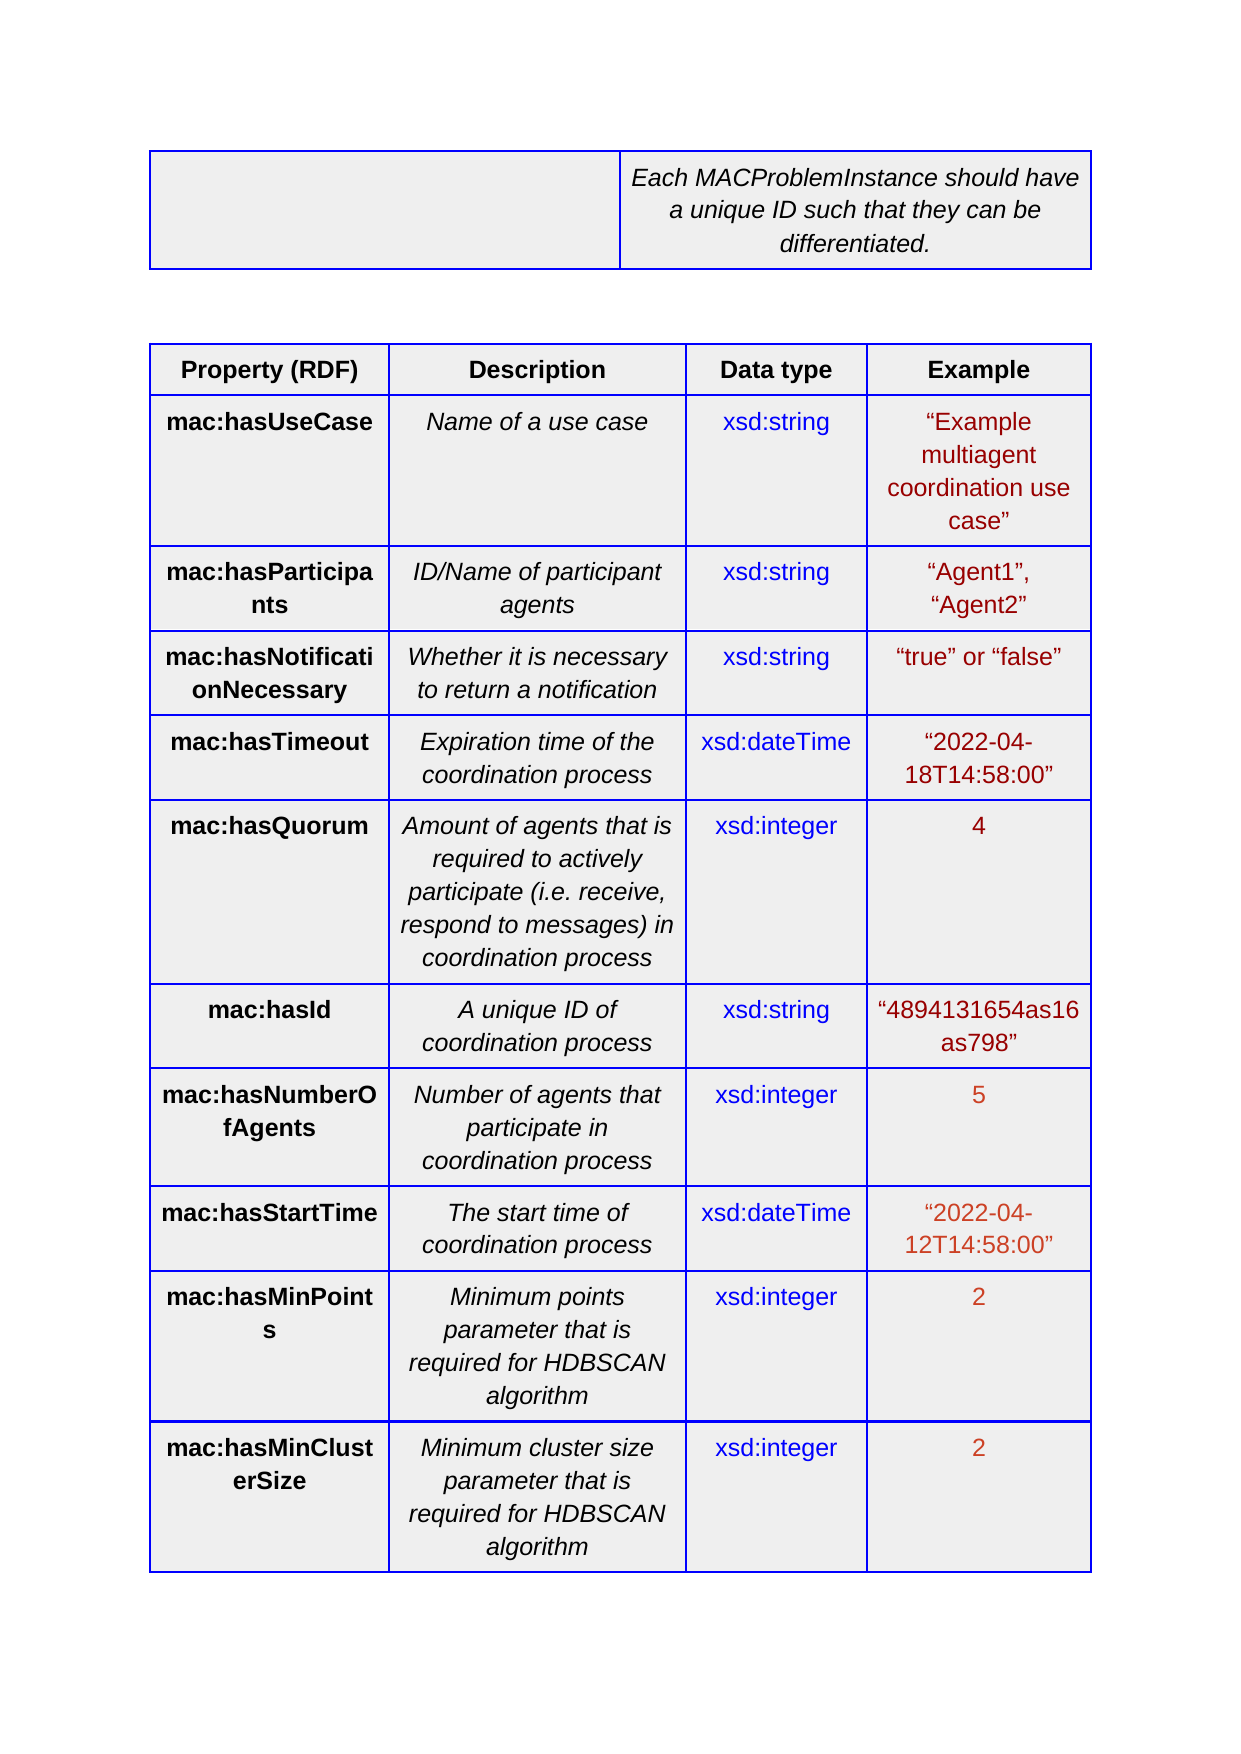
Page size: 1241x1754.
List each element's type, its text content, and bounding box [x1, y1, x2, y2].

table_cell Minimum cluster size parameter that is required for HDBSCAN algorithm [390, 1423, 685, 1571]
table_cell mac:hasUseCase [151, 396, 388, 545]
table_cell mac:hasQuorum [151, 801, 388, 983]
table_header Property (RDF) [151, 345, 388, 394]
table_cell Each MACProblemInstance should have a unique ID such that they can be differentiated. [621, 152, 1090, 268]
table_cell mac:hasNotificationNecessary [151, 632, 388, 714]
table_cell mac:hasNumberOfAgents [151, 1069, 388, 1185]
table_cell The start time of coordination process [390, 1187, 685, 1270]
table_cell A unique ID of coordination process [390, 985, 685, 1067]
table_cell xsd:dateTime [687, 716, 866, 799]
table_cell 5 [868, 1069, 1090, 1185]
table_header Description [390, 345, 685, 394]
table_header Example [868, 345, 1090, 394]
table_cell 2 [868, 1272, 1090, 1420]
table_cell Amount of agents that is required to actively participate (i.e. receive, respond to messages) in coordination process [390, 801, 685, 983]
table_cell mac:hasId [151, 985, 388, 1067]
table_cell “Agent1”, “Agent2” [868, 547, 1090, 629]
table_cell xsd:integer [687, 1272, 866, 1420]
table_cell Name of a use case [390, 396, 685, 545]
table_cell xsd:string [687, 547, 866, 629]
table_cell 2 [868, 1423, 1090, 1571]
table_header Data type [687, 345, 866, 394]
table_cell mac:hasMinPoints [151, 1272, 388, 1420]
table_cell xsd:integer [687, 1423, 866, 1571]
table_cell xsd:string [687, 396, 866, 545]
table_cell mac:hasTimeout [151, 716, 388, 799]
table_cell xsd:integer [687, 1069, 866, 1185]
table_cell “2022-04-18T14:58:00” [868, 716, 1090, 799]
table_cell mac:hasStartTime [151, 1187, 388, 1270]
table_cell 4 [868, 801, 1090, 983]
table_cell Whether it is necessary to return a notification [390, 632, 685, 714]
table_cell xsd:dateTime [687, 1187, 866, 1270]
table_cell xsd:string [687, 985, 866, 1067]
table_cell xsd:integer [687, 801, 866, 983]
table_cell “true” or “false” [868, 632, 1090, 714]
table_cell ID/Name of participant agents [390, 547, 685, 629]
table_cell “2022-04-12T14:58:00” [868, 1187, 1090, 1270]
table_cell Number of agents that participate in coordination process [390, 1069, 685, 1185]
table_cell [151, 152, 619, 268]
table_cell Minimum points parameter that is required for HDBSCAN algorithm [390, 1272, 685, 1420]
table_cell mac:hasMinClusterSize [151, 1423, 388, 1571]
table_cell “Example multiagent coordination use case” [868, 396, 1090, 545]
table_cell Expiration time of the coordination process [390, 716, 685, 799]
table_cell “4894131654as16as798” [868, 985, 1090, 1067]
table_cell mac:hasParticipants [151, 547, 388, 629]
table_cell xsd:string [687, 632, 866, 714]
